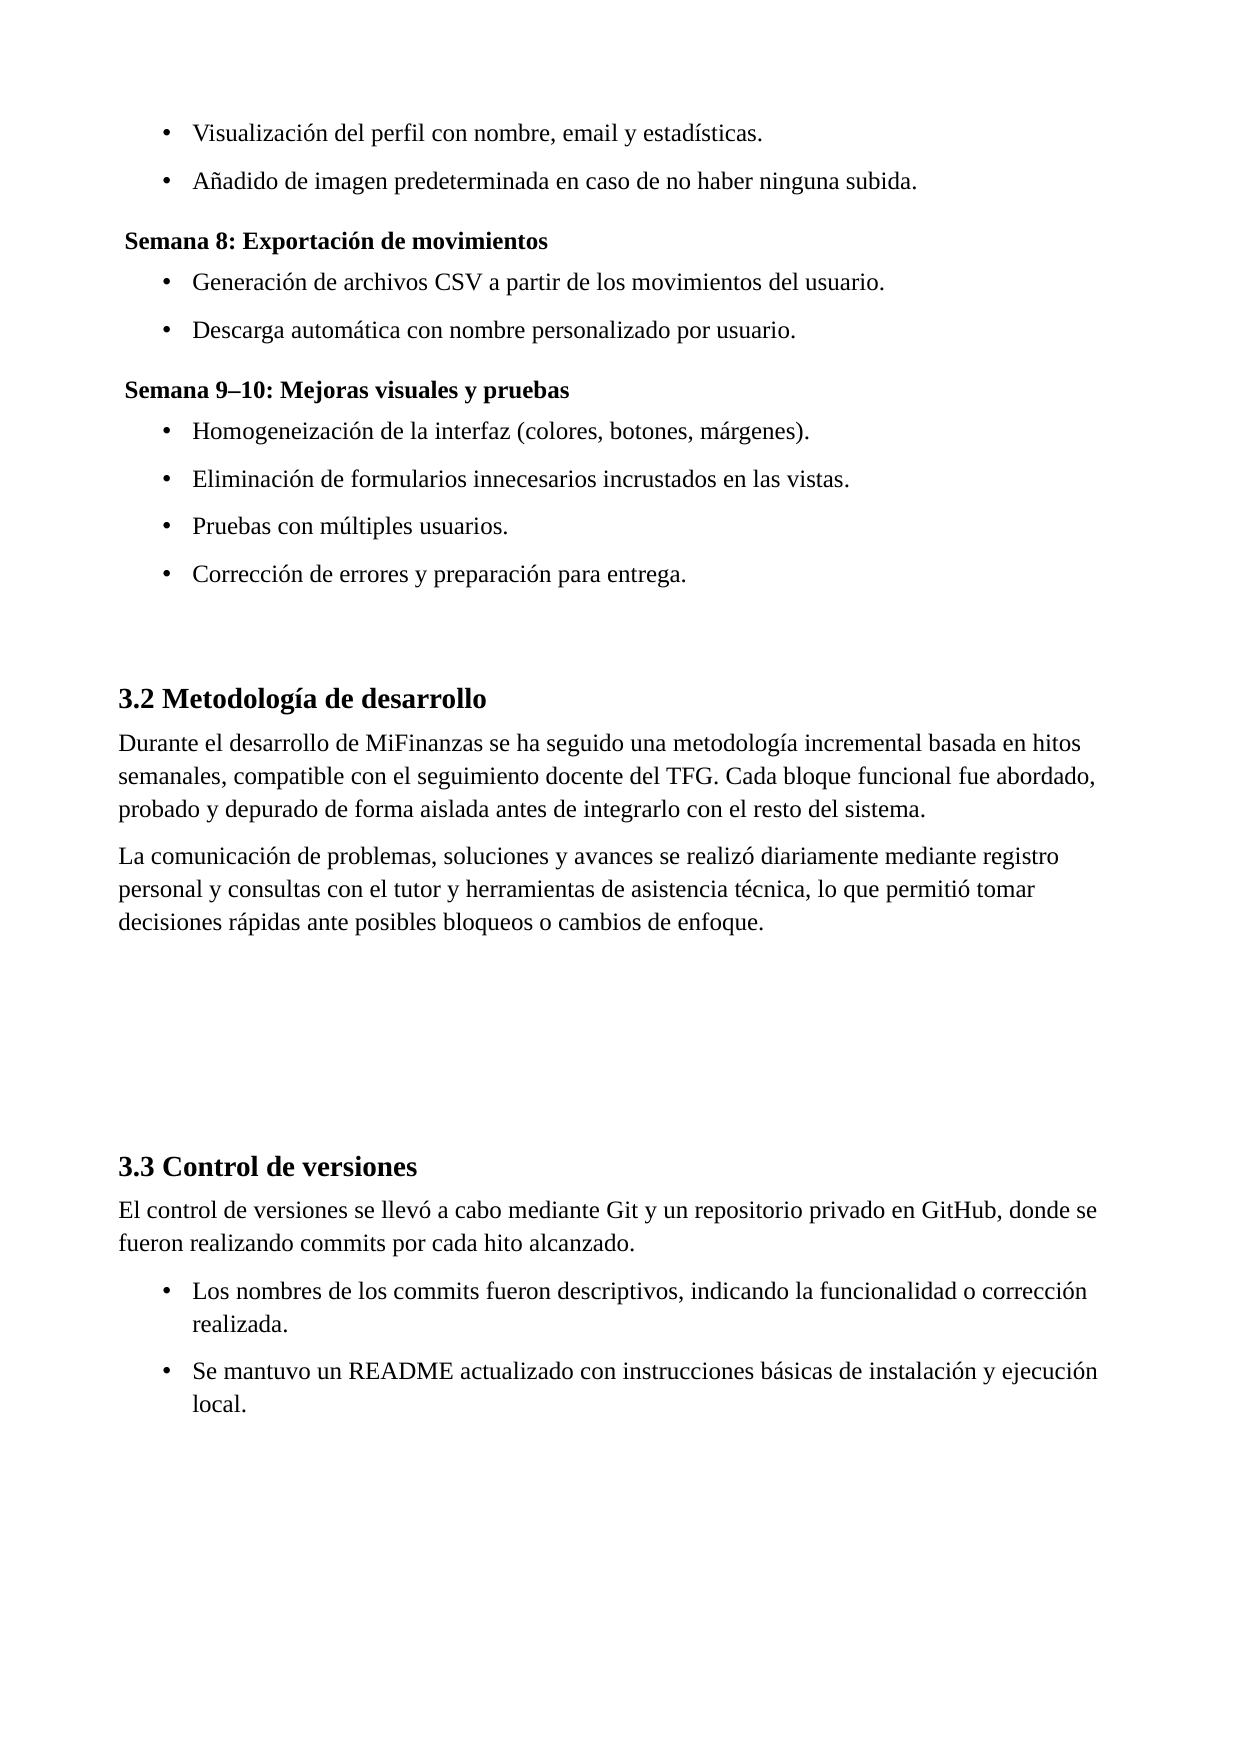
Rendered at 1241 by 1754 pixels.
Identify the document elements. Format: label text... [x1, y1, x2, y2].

list Descarga automática con nombre personalizado por usuario. [162, 315, 1122, 343]
list Añadido de imagen predeterminada en caso de no haber ninguna subida. [162, 166, 1122, 194]
list Homogeneización de la interfaz (colores, botones, márgenes). [162, 416, 1122, 445]
list Los nombres de los commits fueron descriptivos, indicando la funcionalidad o corrección realizada. [162, 1276, 1122, 1337]
text Durante el desarrollo de MiFinanzas se ha seguido una metodología incremental basada en hitos semanales, compatible con el seguimiento docente del TFG. Cada bloque funcional fue abordado, probado y depurado de forma aislada antes de integrarlo con el resto del sistema. [118, 728, 1122, 822]
list Visualización del perfil con nombre, email y estadísticas. [162, 118, 1122, 147]
subtitle 3.2 Metodología de desarrollo [118, 682, 1122, 715]
list Corrección de errores y preparación para entrega. [162, 559, 1122, 588]
text El control de versiones se llevó a cabo mediante Git y un repositorio privado en GitHub, donde se fueron realizando commits por cada hito alcanzado. [118, 1195, 1122, 1257]
list Eliminación de formularios innecesarios incrustados en las vistas. [162, 464, 1122, 492]
text La comunicación de problemas, soluciones y avances se realizó diariamente mediante registro personal y consultas con el tutor y herramientas de asistencia técnica, lo que permitió tomar decisiones rápidas ante posibles bloqueos o cambios de enfoque. [118, 841, 1122, 936]
list Generación de archivos CSV a partir de los movimientos del usuario. [162, 267, 1122, 296]
subtitle 3.3 Control de versiones [118, 1149, 1122, 1183]
subtitle Semana 8: Exportación de movimientos [118, 226, 1122, 254]
list Pruebas con múltiples usuarios. [162, 511, 1122, 540]
list Se mantuvo un README actualizado con instrucciones básicas de instalación y ejecución local. [162, 1356, 1122, 1418]
subtitle Semana 9–10: Mejoras visuales y pruebas [118, 375, 1122, 403]
